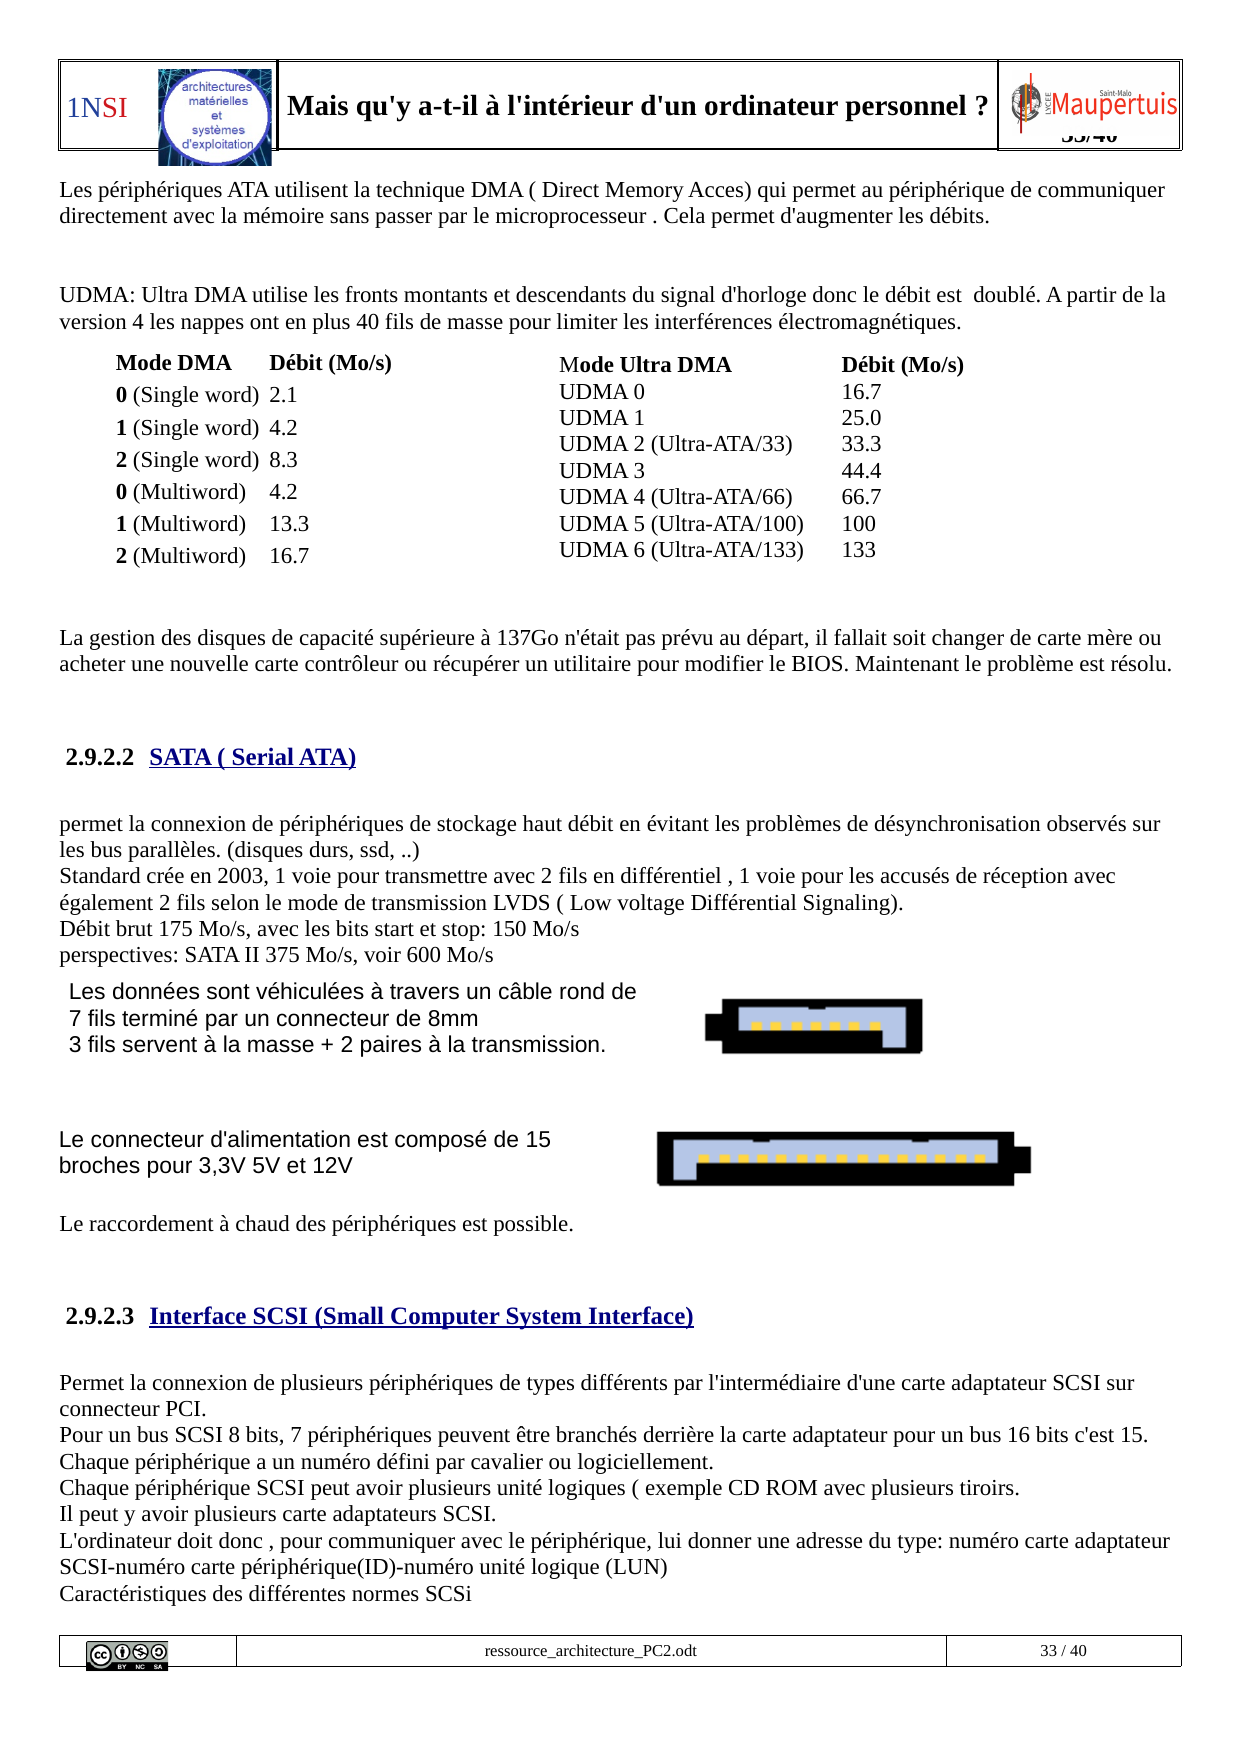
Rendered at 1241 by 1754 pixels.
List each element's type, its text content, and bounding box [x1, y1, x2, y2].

table_cell 13.3 [266, 507, 480, 539]
table_cell 4.2 [266, 411, 480, 443]
table_header Mode DMA [113, 346, 266, 378]
text Débit brut 175 Mo/s, avec les bits start et stop: 150 Mo/s [59, 915, 1181, 941]
table_header Débit (Mo/s) [266, 346, 480, 378]
table_cell 100 [841, 510, 988, 536]
picture [628, 1113, 1059, 1210]
table_header Mode Ultra DMA [559, 351, 841, 378]
table_cell 33.3 [841, 431, 988, 457]
text La gestion des disques de capacité supérieure à 137Go n'était pas prévu au départ, il fallait soit changer de carte mère ou acheter une nouvelle carte contrôleur ou récupérer un utilitaire pour modifier le BIOS. Maintenant le problème est résolu. [59, 624, 1181, 677]
table_cell 66.7 [841, 483, 988, 509]
table_cell 0 (Multiword) [113, 475, 266, 507]
text UDMA: Ultra DMA utilise les fronts montants et descendants du signal d'horloge donc le débit est doublé. A partir de la version 4 les nappes ont en plus 40 fils de masse pour limiter les interférences électromagnétiques. [59, 281, 1181, 334]
picture [680, 980, 953, 1078]
table_cell 16.7 [266, 539, 480, 572]
text permet la connexion de périphériques de stockage haut débit en évitant les problèmes de désynchronisation observés sur les bus parallèles. (disques durs, ssd, ..) [59, 809, 1181, 862]
table_cell 4.2 [266, 475, 480, 507]
text Pour un bus SCSI 8 bits, 7 périphériques peuvent être branchés derrière la carte adaptateur pour un bus 16 bits c'est 15. [59, 1421, 1181, 1448]
table_cell UDMA 2 (Ultra-ATA/33) [559, 431, 841, 457]
table_cell 2.1 [266, 379, 480, 411]
text perspectives: SATA II 375 Mo/s, voir 600 Mo/s [59, 941, 1181, 968]
text Caractéristiques des différentes normes SCSi [59, 1579, 1181, 1606]
picture [86, 1641, 169, 1672]
table_cell UDMA 5 (Ultra-ATA/100) [559, 510, 841, 536]
picture [1011, 70, 1179, 136]
text Permet la connexion de plusieurs périphériques de types différents par l'intermédiaire d'une carte adaptateur SCSI sur connecteur PCI. [59, 1369, 1181, 1421]
table_cell UDMA 4 (Ultra-ATA/66) [559, 483, 841, 509]
subtitle SATA ( Serial ATA) [59, 742, 1181, 771]
table_cell 1 (Single word) [113, 411, 266, 443]
table_cell 133 [841, 536, 988, 562]
table_cell 25.0 [841, 404, 988, 431]
table_cell 2 (Single word) [113, 443, 266, 475]
text Le connecteur d'alimentation est composé de 15 broches pour 3,3V 5V et 12V [58, 1126, 613, 1179]
table_header Débit (Mo/s) [841, 351, 988, 378]
text Standard crée en 2003, 1 voie pour transmettre avec 2 fils en différentiel , 1 voie pour les accusés de réception avec également 2 fils selon le mode de transmission LVDS ( Low voltage Différential Signaling). [59, 862, 1181, 915]
text Le raccordement à chaud des périphériques est possible. [59, 1104, 1181, 1236]
text L'ordinateur doit donc , pour communiquer avec le périphérique, lui donner une adresse du type: numéro carte adaptateur SCSI-numéro carte périphérique(ID)-numéro unité logique (LUN) [59, 1527, 1181, 1579]
table_cell 8.3 [266, 443, 480, 475]
text 3 fils servent à la masse + 2 paires à la transmission. [68, 1031, 655, 1057]
table_header [556, 349, 998, 565]
table_cell 2 (Multiword) [113, 539, 266, 572]
table_cell UDMA 3 [559, 457, 841, 483]
picture [158, 69, 272, 166]
table_cell 16.7 [841, 378, 988, 404]
table_cell UDMA 1 [559, 404, 841, 431]
text Il peut y avoir plusieurs carte adaptateurs SCSI. [59, 1501, 1181, 1527]
text Les données sont véhiculées à travers un câble rond de 7 fils terminé par un connecteur de 8mm [68, 978, 655, 1031]
text Les périphériques ATA utilisent la technique DMA ( Direct Memory Acces) qui permet au périphérique de communiquer directement avec la mémoire sans passer par le microprocesseur . Cela permet d'augmenter les débits. [59, 176, 1181, 229]
text Chaque périphérique SCSI peut avoir plusieurs unité logiques ( exemple CD ROM avec plusieurs tiroirs. [59, 1474, 1181, 1501]
table_cell 1 (Multiword) [113, 507, 266, 539]
table_cell UDMA 6 (Ultra-ATA/133) [559, 536, 841, 562]
text Chaque périphérique a un numéro défini par cavalier ou logiciellement. [59, 1448, 1181, 1474]
table_cell 0 (Single word) [113, 379, 266, 411]
table_cell UDMA 0 [559, 378, 841, 404]
subtitle Interface SCSI (Small Computer System Interface) [59, 1301, 1181, 1330]
table_cell 44.4 [841, 457, 988, 483]
table_header [110, 343, 483, 574]
